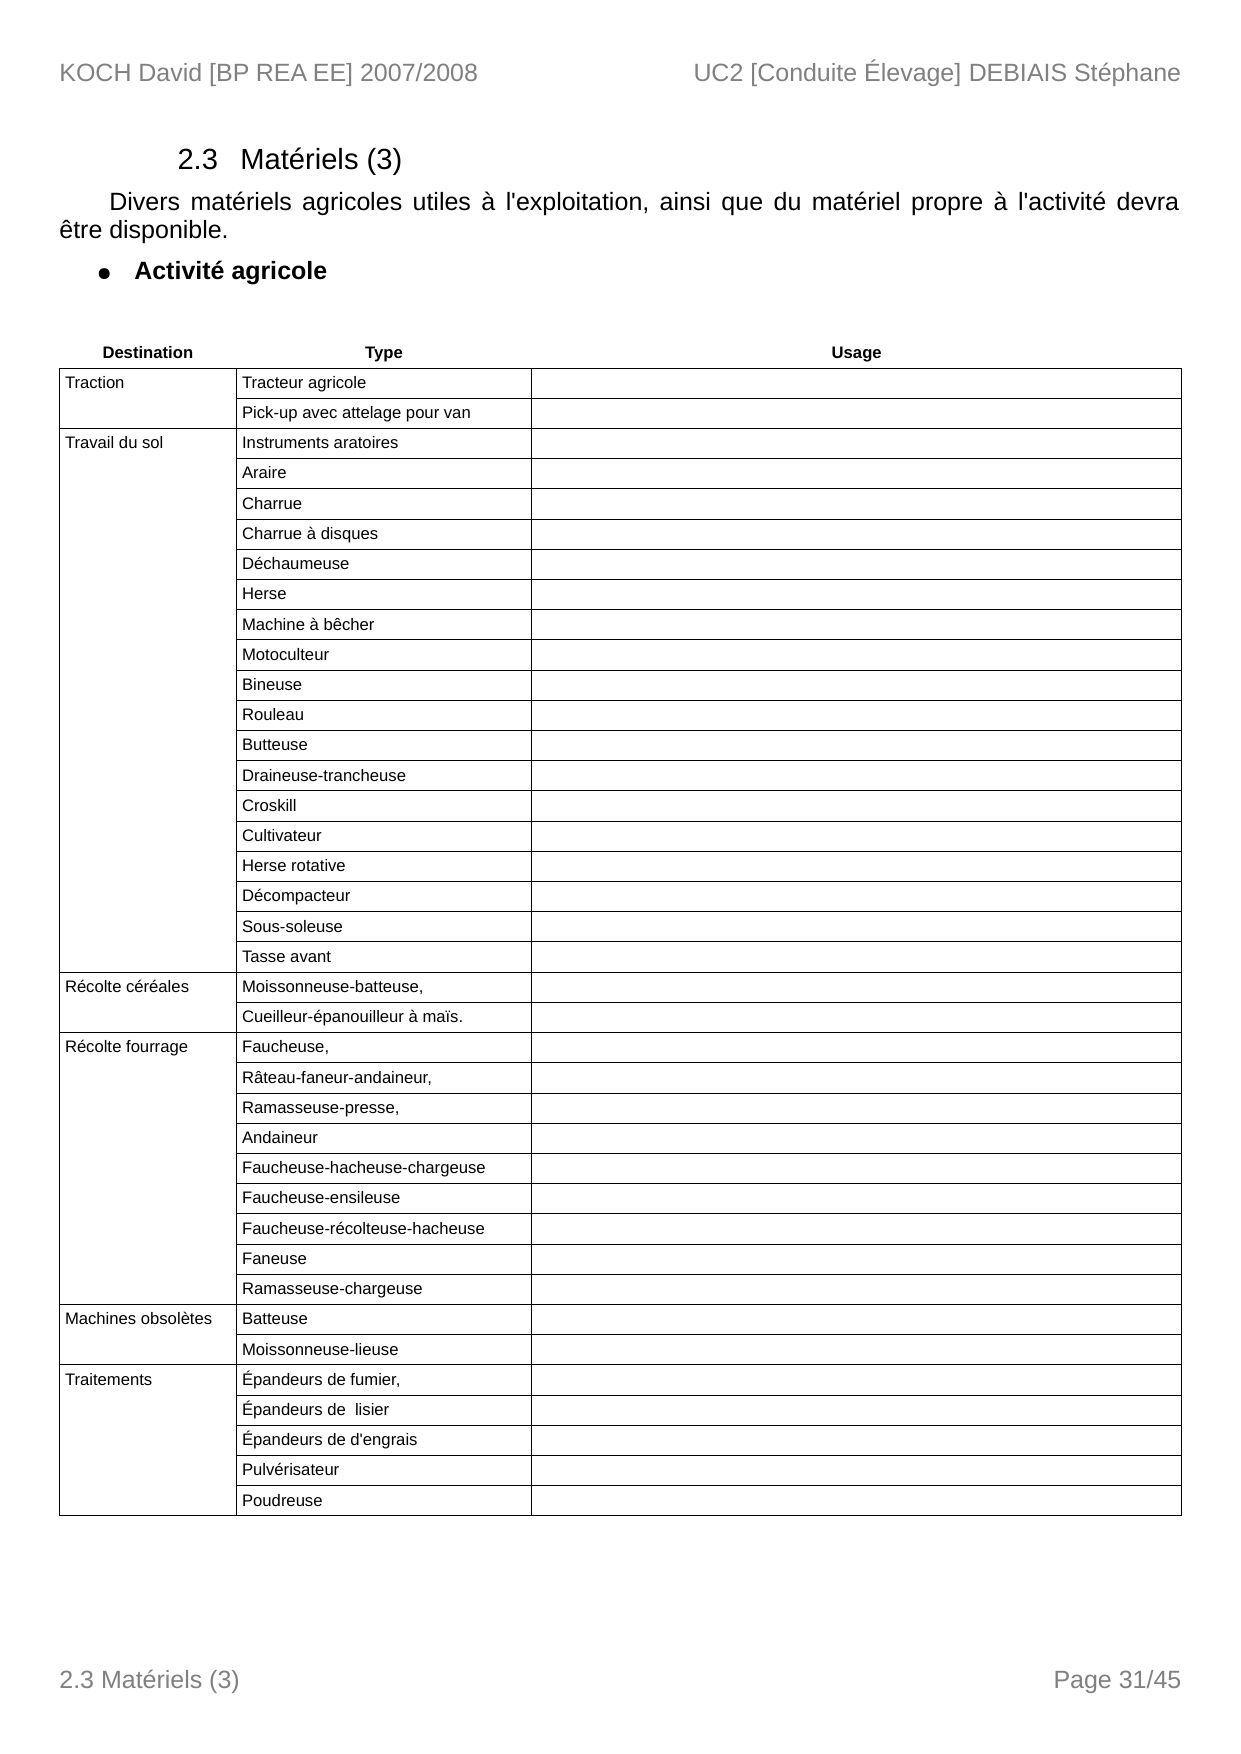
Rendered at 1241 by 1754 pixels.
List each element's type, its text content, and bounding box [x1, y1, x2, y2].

table_cell Faucheuse-hacheuse-chargeuse [237, 1154, 531, 1183]
table_cell [532, 520, 1181, 549]
table_cell [532, 731, 1181, 760]
table_cell Andaineur [237, 1124, 531, 1153]
table_cell [532, 429, 1181, 458]
table_cell Faucheuse, [237, 1033, 531, 1062]
table_header Destination [59, 337, 236, 367]
table_header Type [236, 337, 531, 367]
table_cell [532, 1094, 1181, 1123]
table_cell Machines obsolètes [60, 1305, 236, 1364]
table_cell Récolte fourrage [60, 1033, 236, 1304]
table_cell [532, 550, 1181, 579]
table_cell Ramasseuse-chargeuse [237, 1275, 531, 1304]
table_cell Travail du sol [60, 429, 236, 972]
table_cell [532, 640, 1181, 669]
list Activité agricole [97, 256, 1181, 284]
table_cell Tasse avant [237, 942, 531, 972]
table_cell [532, 1033, 1181, 1062]
table_cell [532, 882, 1181, 911]
table_cell [532, 761, 1181, 790]
table_cell Draineuse-trancheuse [237, 761, 531, 790]
table_cell Faucheuse-ensileuse [237, 1184, 531, 1213]
table_cell Traction [60, 369, 236, 428]
table_cell [532, 1003, 1181, 1032]
table_cell [532, 1275, 1181, 1304]
table_cell Herse rotative [237, 852, 531, 881]
table_cell Tracteur agricole [237, 369, 531, 398]
table_cell [532, 1063, 1181, 1092]
table_cell [532, 1365, 1181, 1394]
table_cell Araire [237, 459, 531, 488]
table_cell Charrue [237, 489, 531, 518]
table_cell Batteuse [237, 1305, 531, 1334]
table_cell [532, 459, 1181, 488]
table_cell Épandeurs de fumier, [237, 1365, 531, 1394]
table_cell Moissonneuse-lieuse [237, 1335, 531, 1364]
subtitle Matériels (3) [59, 143, 1181, 176]
table_cell Bineuse [237, 671, 531, 700]
table_cell Machine à bêcher [237, 610, 531, 639]
table_cell Rouleau [237, 701, 531, 730]
table_cell [532, 1486, 1181, 1515]
table_cell Butteuse [237, 731, 531, 760]
table_cell [532, 369, 1181, 398]
table_cell [532, 701, 1181, 730]
table_cell [532, 973, 1181, 1002]
table_cell Faucheuse-récolteuse-hacheuse [237, 1214, 531, 1243]
table_cell [532, 1456, 1181, 1485]
table_cell [532, 912, 1181, 941]
table_cell Cueilleur-épanouilleur à maïs. [237, 1003, 531, 1032]
table_cell Motoculteur [237, 640, 531, 669]
table_cell [532, 580, 1181, 609]
table_cell [532, 1396, 1181, 1425]
table_cell Pick-up avec attelage pour van [237, 399, 531, 428]
table_cell Récolte céréales [60, 973, 236, 1032]
table_cell [532, 942, 1181, 972]
table_header Usage [531, 337, 1181, 367]
table_cell Épandeurs de d'engrais [237, 1426, 531, 1455]
table_cell [532, 610, 1181, 639]
table_cell [532, 1124, 1181, 1153]
table_cell Râteau-faneur-andaineur, [237, 1063, 531, 1092]
table_cell Déchaumeuse [237, 550, 531, 579]
table_cell [532, 1245, 1181, 1274]
table_cell [532, 399, 1181, 428]
table_cell [532, 1154, 1181, 1183]
table_cell [532, 822, 1181, 851]
table_cell [532, 1426, 1181, 1455]
table_cell Croskill [237, 791, 531, 821]
table_cell Charrue à disques [237, 520, 531, 549]
table_cell Sous-soleuse [237, 912, 531, 941]
table_cell [532, 671, 1181, 700]
table_cell [532, 1214, 1181, 1243]
table_cell [532, 1184, 1181, 1213]
table_cell Ramasseuse-presse, [237, 1094, 531, 1123]
table_cell Herse [237, 580, 531, 609]
table_cell Pulvérisateur [237, 1456, 531, 1485]
table_cell Décompacteur [237, 882, 531, 911]
table_cell Traitements [60, 1365, 236, 1515]
table_cell Cultivateur [237, 822, 531, 851]
table_cell Instruments aratoires [237, 429, 531, 458]
table_cell [532, 489, 1181, 518]
text Divers matériels agricoles utiles à l'exploitation, ainsi que du matériel propre à l'activité devra être disponible. [59, 188, 1181, 244]
table_cell [532, 1335, 1181, 1364]
table_cell Poudreuse [237, 1486, 531, 1515]
table_cell [532, 852, 1181, 881]
table_cell [532, 791, 1181, 821]
table_cell Moissonneuse-batteuse, [237, 973, 531, 1002]
table_cell Faneuse [237, 1245, 531, 1274]
table_cell [532, 1305, 1181, 1334]
table_cell Épandeurs de lisier [237, 1396, 531, 1425]
